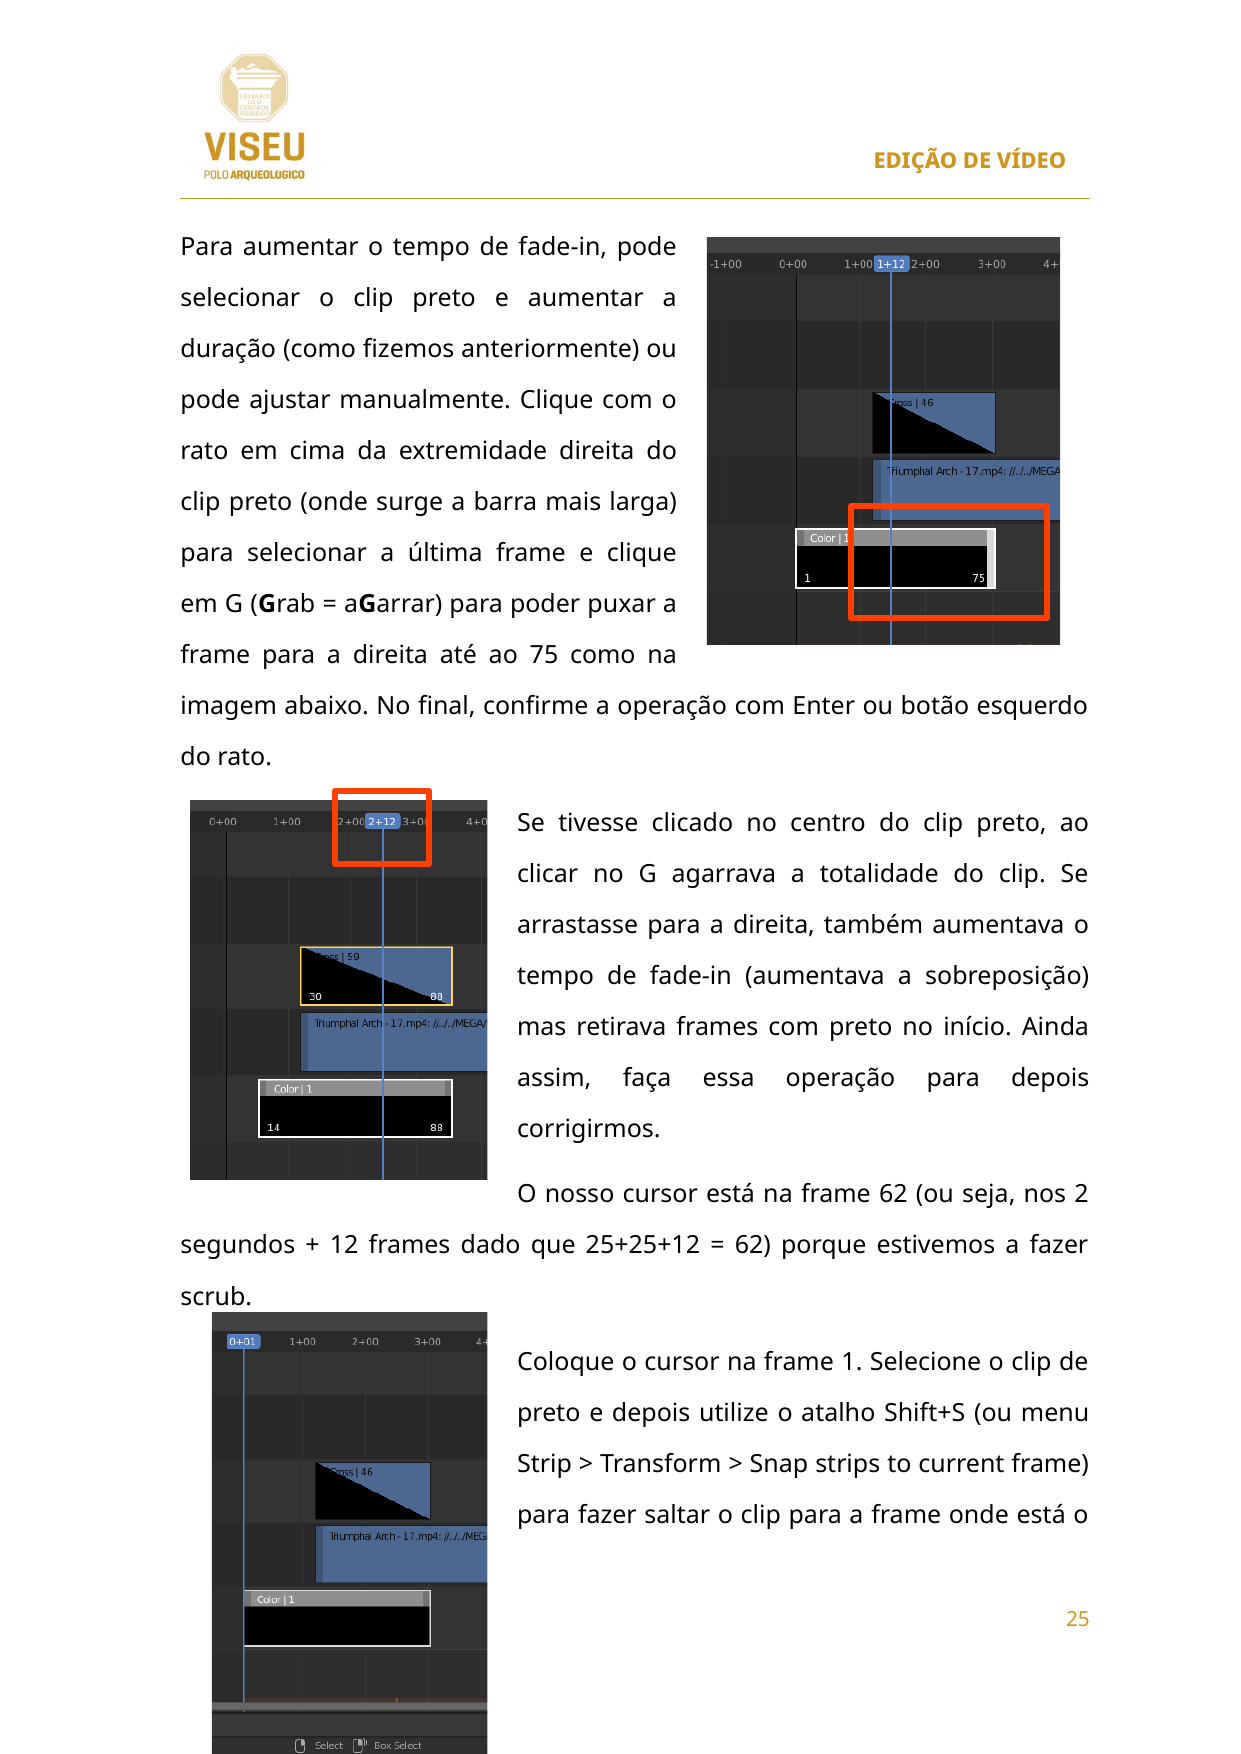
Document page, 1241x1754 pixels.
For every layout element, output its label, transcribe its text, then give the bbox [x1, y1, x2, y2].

text Para aumentar o tempo de fade-in, pode selecionar o clip preto e aumentar a duração (como fizemos anteriormente) ou pode ajustar manualmente. Clique com o rato em cima da extremidade direita do clip preto (onde surge a barra mais larga) para selecionar a última frame e clique em G (Grab = aGarrar) para poder puxar a frame para a direita até ao 75 como na imagem abaixo. No final, confirme a operação com Enter ou botão esquerdo do rato. [180, 228, 1090, 773]
picture [190, 800, 488, 1180]
picture [211, 1312, 488, 1754]
picture [706, 237, 1061, 645]
picture [338, 800, 426, 861]
text O nosso cursor está na frame 62 (ou seja, nos 2 segundos + 12 frames dado que 25+25+12 = 62) porque estivemos a fazer scrub. [180, 1176, 1090, 1312]
text Coloque o cursor na frame 1. Selecione o clip de preto e depois utilize o atalho Shift+S (ou menu Strip > Transform > Snap strips to current frame) para fazer saltar o clip para a frame onde está o [488, 1344, 1090, 1531]
text Se tivesse clicado no centro do clip preto, ao clicar no G agarrava a totalidade do clip. Se arrastasse para a direita, também aumentava o tempo de fade-in (aumentava a sobreposição) mas retirava frames com preto no início. Ainda assim, faça essa operação para depois corrigirmos. [488, 804, 1090, 1144]
text [180, 1344, 211, 1531]
